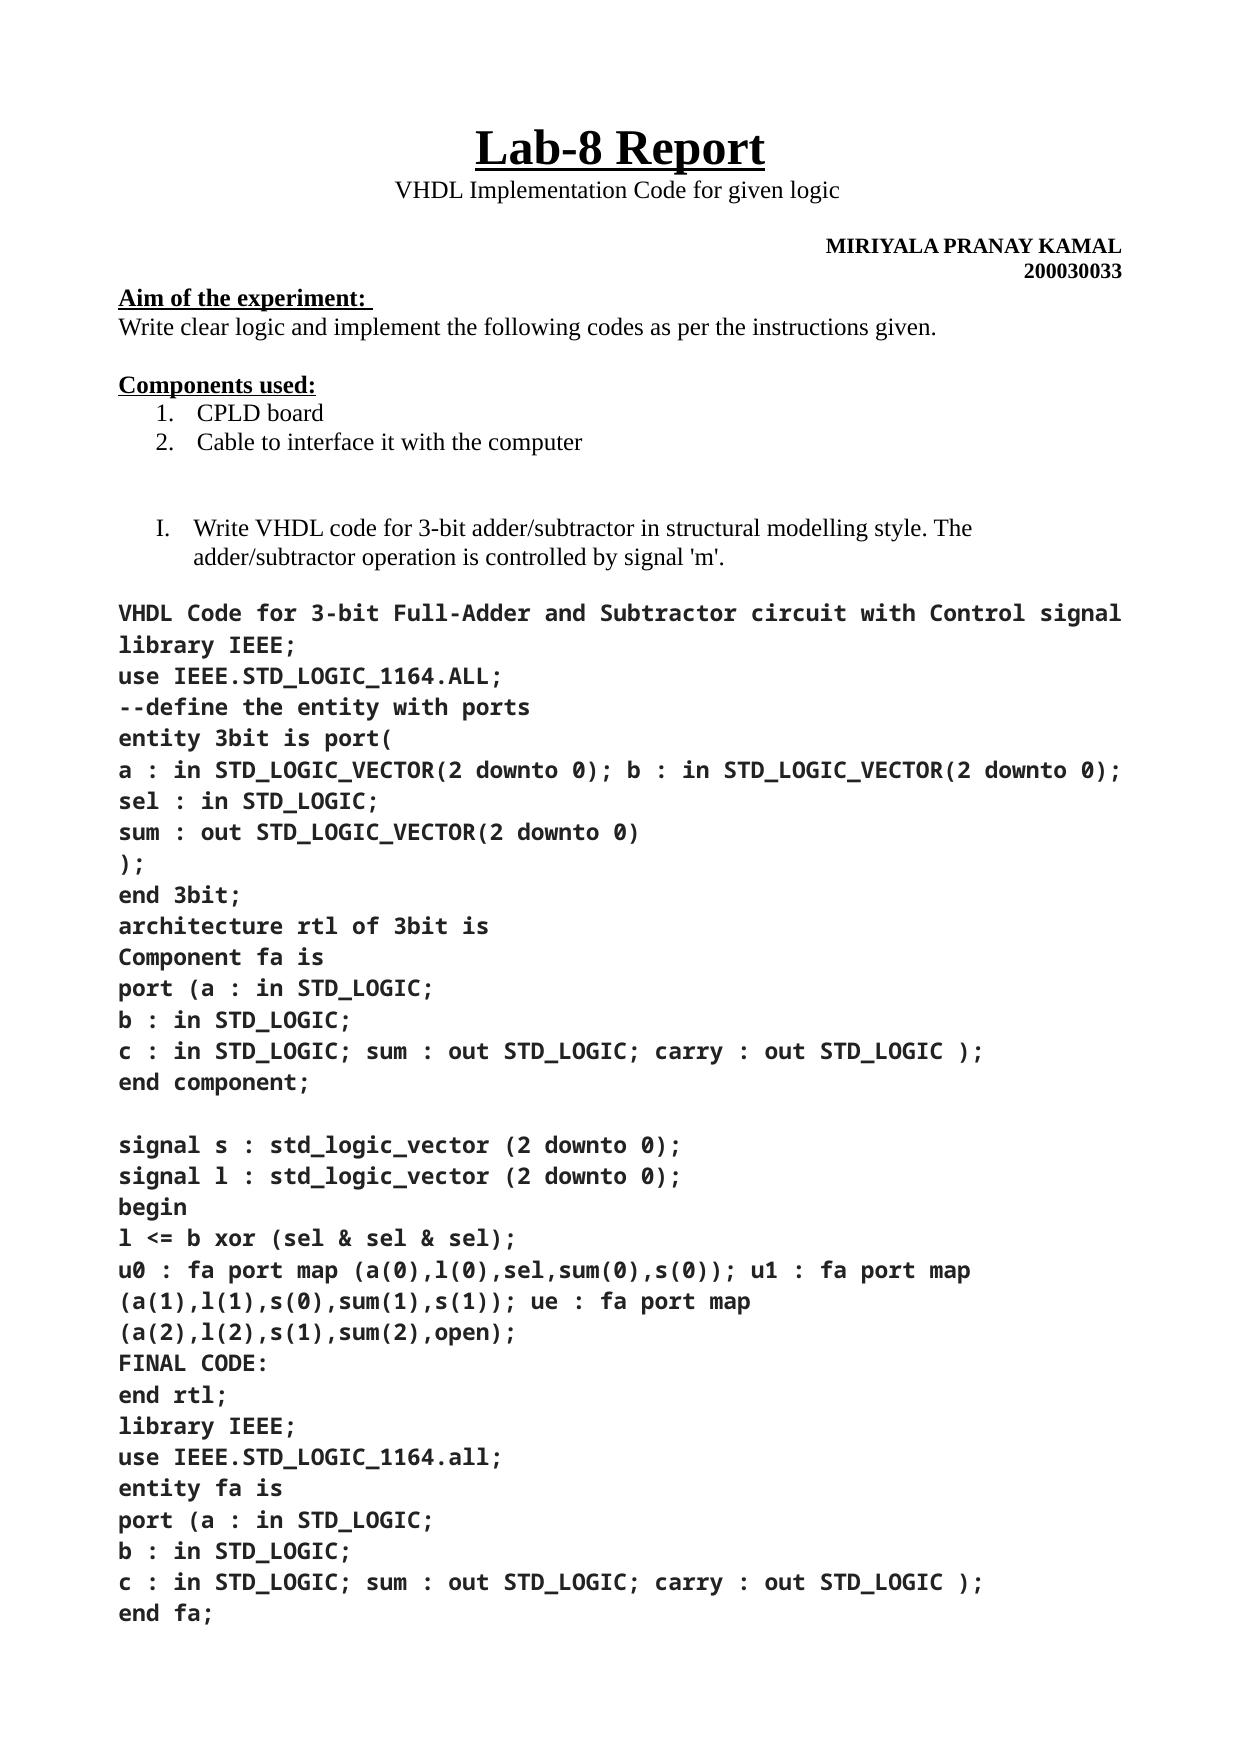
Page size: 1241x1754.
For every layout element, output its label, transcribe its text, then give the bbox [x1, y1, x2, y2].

text Components used: [118, 370, 1122, 398]
text 200030033 [266, 258, 1122, 283]
text MIRIYALA PRANAY KAMAL [118, 233, 1122, 258]
text Aim of the experiment: [118, 283, 1122, 312]
list CPLD board [155, 398, 1122, 427]
text Write clear logic and implement the following codes as per the instructions given. [118, 312, 1122, 341]
list Write VHDL code for 3-bit adder/subtractor in structural modelling style. The adder/subtractor operation is controlled by signal 'm'. [156, 513, 1122, 571]
text VHDL Implementation Code for given logic [118, 176, 1122, 204]
list Cable to interface it with the computer [155, 427, 1122, 456]
text Lab-8 Report [118, 118, 1122, 176]
text VHDL Code for 3-bit Full-Adder and Subtractor circuit with Control signal library IEEE; use IEEE.STD_LOGIC_1164.ALL; --define the entity with ports entity 3bit is port( a : in STD_LOGIC_VECTOR(2 downto 0); b : in STD_LOGIC_VECTOR(2 downto 0); sel : in STD_LOGIC; sum : out STD_LOGIC_VECTOR(2 downto 0) ); end 3bit; architecture rtl of 3bit is Component fa is port (a : in STD_LOGIC; b : in STD_LOGIC; c : in STD_LOGIC; sum : out STD_LOGIC; carry : out STD_LOGIC ); end component; signal s : std_logic_vector (2 downto 0); signal l : std_logic_vector (2 downto 0); begin l <= b xor (sel & sel & sel); u0 : fa port map (a(0),l(0),sel,sum(0),s(0)); u1 : fa port map (a(1),l(1),s(0),sum(1),s(1)); ue : fa port map (a(2),l(2),s(1),sum(2),open); FINAL CODE: end rtl; library IEEE; use IEEE.STD_LOGIC_1164.all; entity fa is port (a : in STD_LOGIC; b : in STD_LOGIC; c : in STD_LOGIC; sum : out STD_LOGIC; carry : out STD_LOGIC ); end fa; [118, 597, 1122, 1629]
